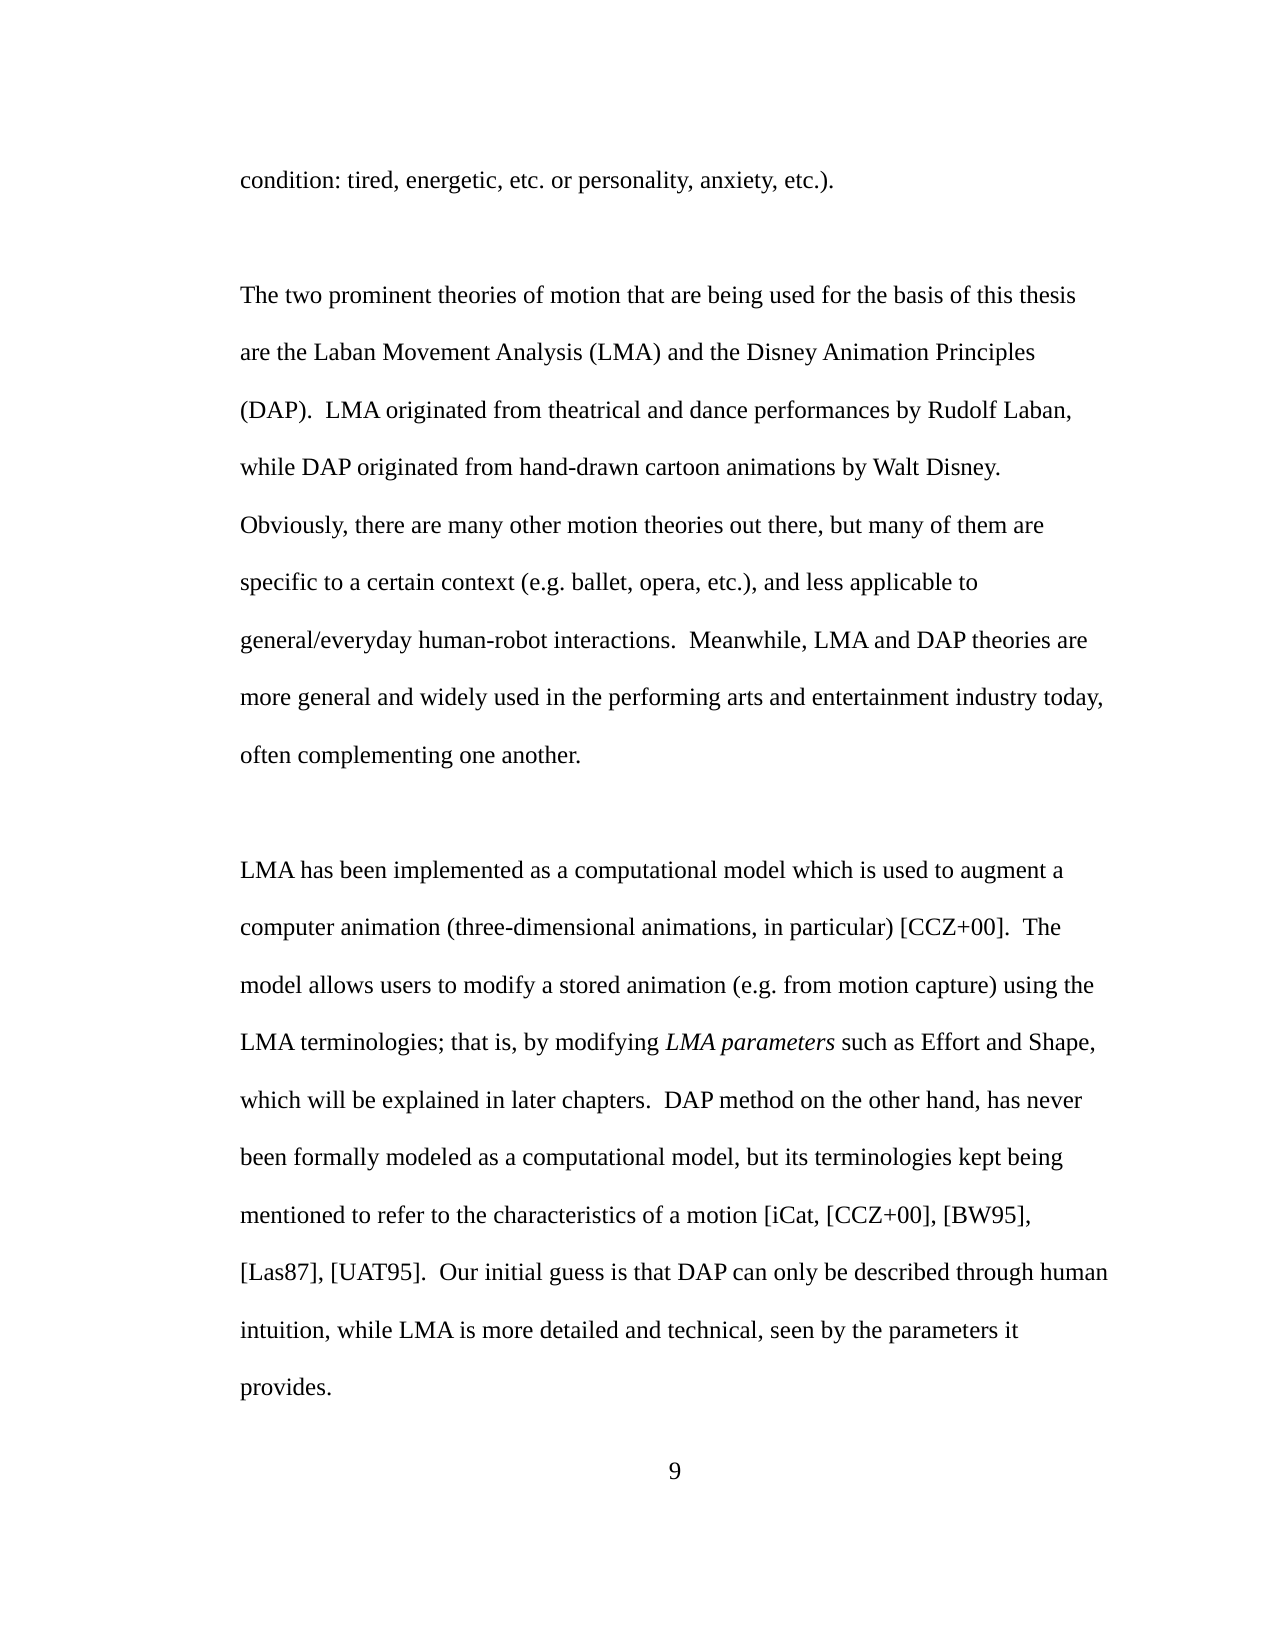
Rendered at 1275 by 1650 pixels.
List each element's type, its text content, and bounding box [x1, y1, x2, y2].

text condition: tired, energetic, etc. or personality, anxiety, etc.). [240, 165, 1110, 193]
text LMA has been implemented as a computational model which is used to augment a computer animation (three-dimensional animations, in particular) [CCZ+00]. The model allows users to modify a stored animation (e.g. from motion capture) using the LMA terminologies; that is, by modifying LMA parameters such as Effort and Shape, which will be explained in later chapters. DAP method on the other hand, has never been formally modeled as a computational model, but its terminologies kept being mentioned to refer to the characteristics of a motion [iCat, [CCZ+00], [BW95], [Las87], [UAT95]. Our initial guess is that DAP can only be described through human intuition, while LMA is more detailed and technical, seen by the parameters it provides. [240, 855, 1110, 1401]
text The two prominent theories of motion that are being used for the basis of this thesis are the Laban Movement Analysis (LMA) and the Disney Animation Principles (DAP). LMA originated from theatrical and dance performances by Rudolf Laban, while DAP originated from hand-drawn cartoon animations by Walt Disney. Obviously, there are many other motion theories out there, but many of them are specific to a certain context (e.g. ballet, opera, etc.), and less applicable to general/everyday human-robot interactions. Meanwhile, LMA and DAP theories are more general and widely used in the performing arts and entertainment industry today, often complementing one another. [240, 280, 1110, 768]
